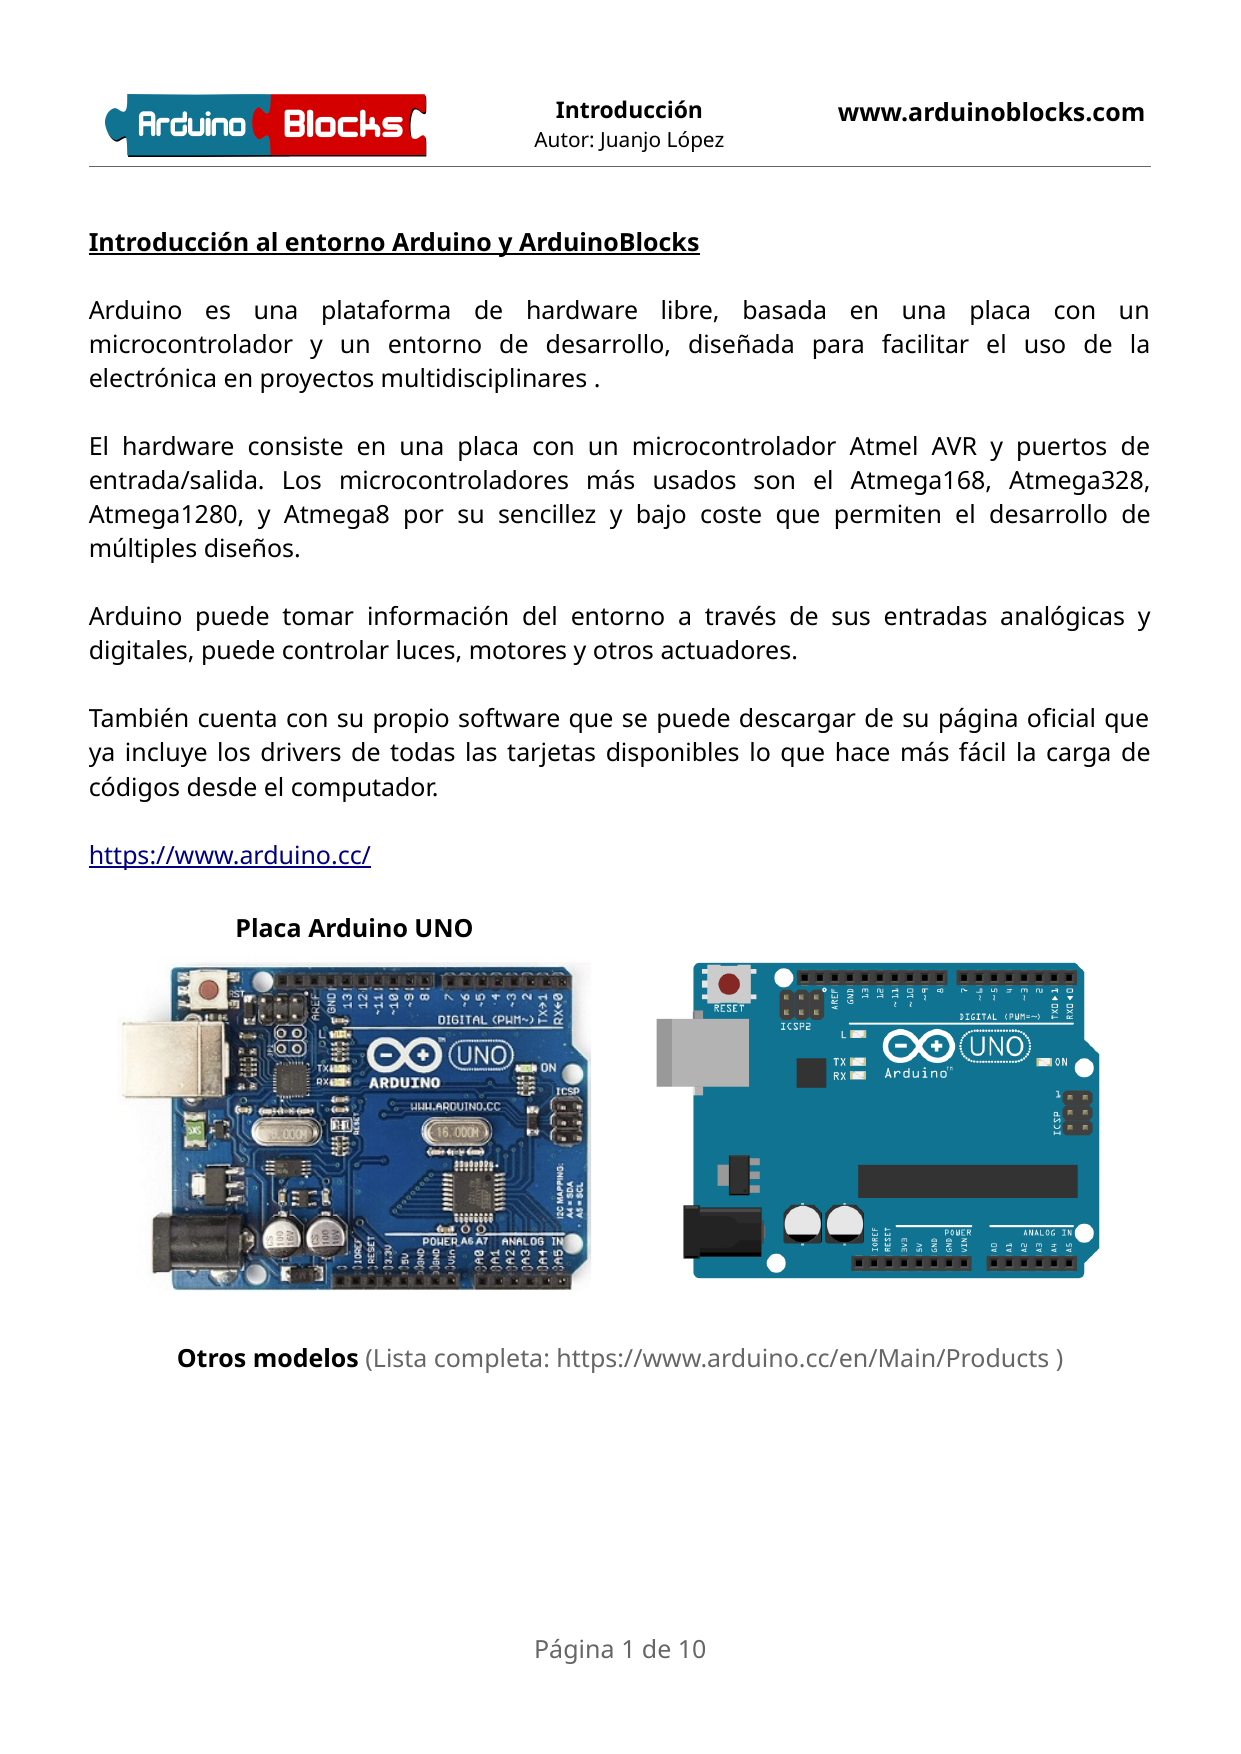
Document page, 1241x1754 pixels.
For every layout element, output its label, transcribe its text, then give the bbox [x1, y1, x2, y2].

table_cell [620, 951, 1152, 1301]
table_header [620, 905, 1152, 951]
text También cuenta con su propio software que se puede descargar de su página oficial que ya incluye los drivers de todas las tarjetas disponibles lo que hace más fácil la carga de códigos desde el computador. [88, 701, 1152, 803]
table_cell Otros modelos (Lista completa: https://www.arduino.cc/en/Main/Products ) [89, 1301, 1152, 1380]
picture [640, 956, 1131, 1295]
table_header Placa Arduino UNO [89, 905, 620, 951]
picture [117, 956, 592, 1291]
text El hardware consiste en una placa con un microcontrolador Atmel AVR y puertos de entrada/salida. Los microcontroladores más usados son el Atmega168, Atmega328, Atmega1280, y Atmega8 por su sencillez y bajo coste que permiten el desarrollo de múltiples diseños. [88, 428, 1152, 565]
text Arduino puede tomar información del entorno a través de sus entradas analógicas y digitales, puede controlar luces, motores y otros actuadores. [88, 599, 1152, 667]
text Arduino es una plataforma de hardware libre, basada en una placa con un microcontrolador y un entorno de desarrollo, diseñada para facilitar el uso de la electrónica en proyectos multidisciplinares . [88, 292, 1152, 394]
picture [105, 94, 427, 157]
text https://www.arduino.cc/ [88, 837, 1152, 871]
text Introducción al entorno Arduino y ArduinoBlocks [88, 224, 1152, 258]
table_cell [89, 951, 620, 1301]
